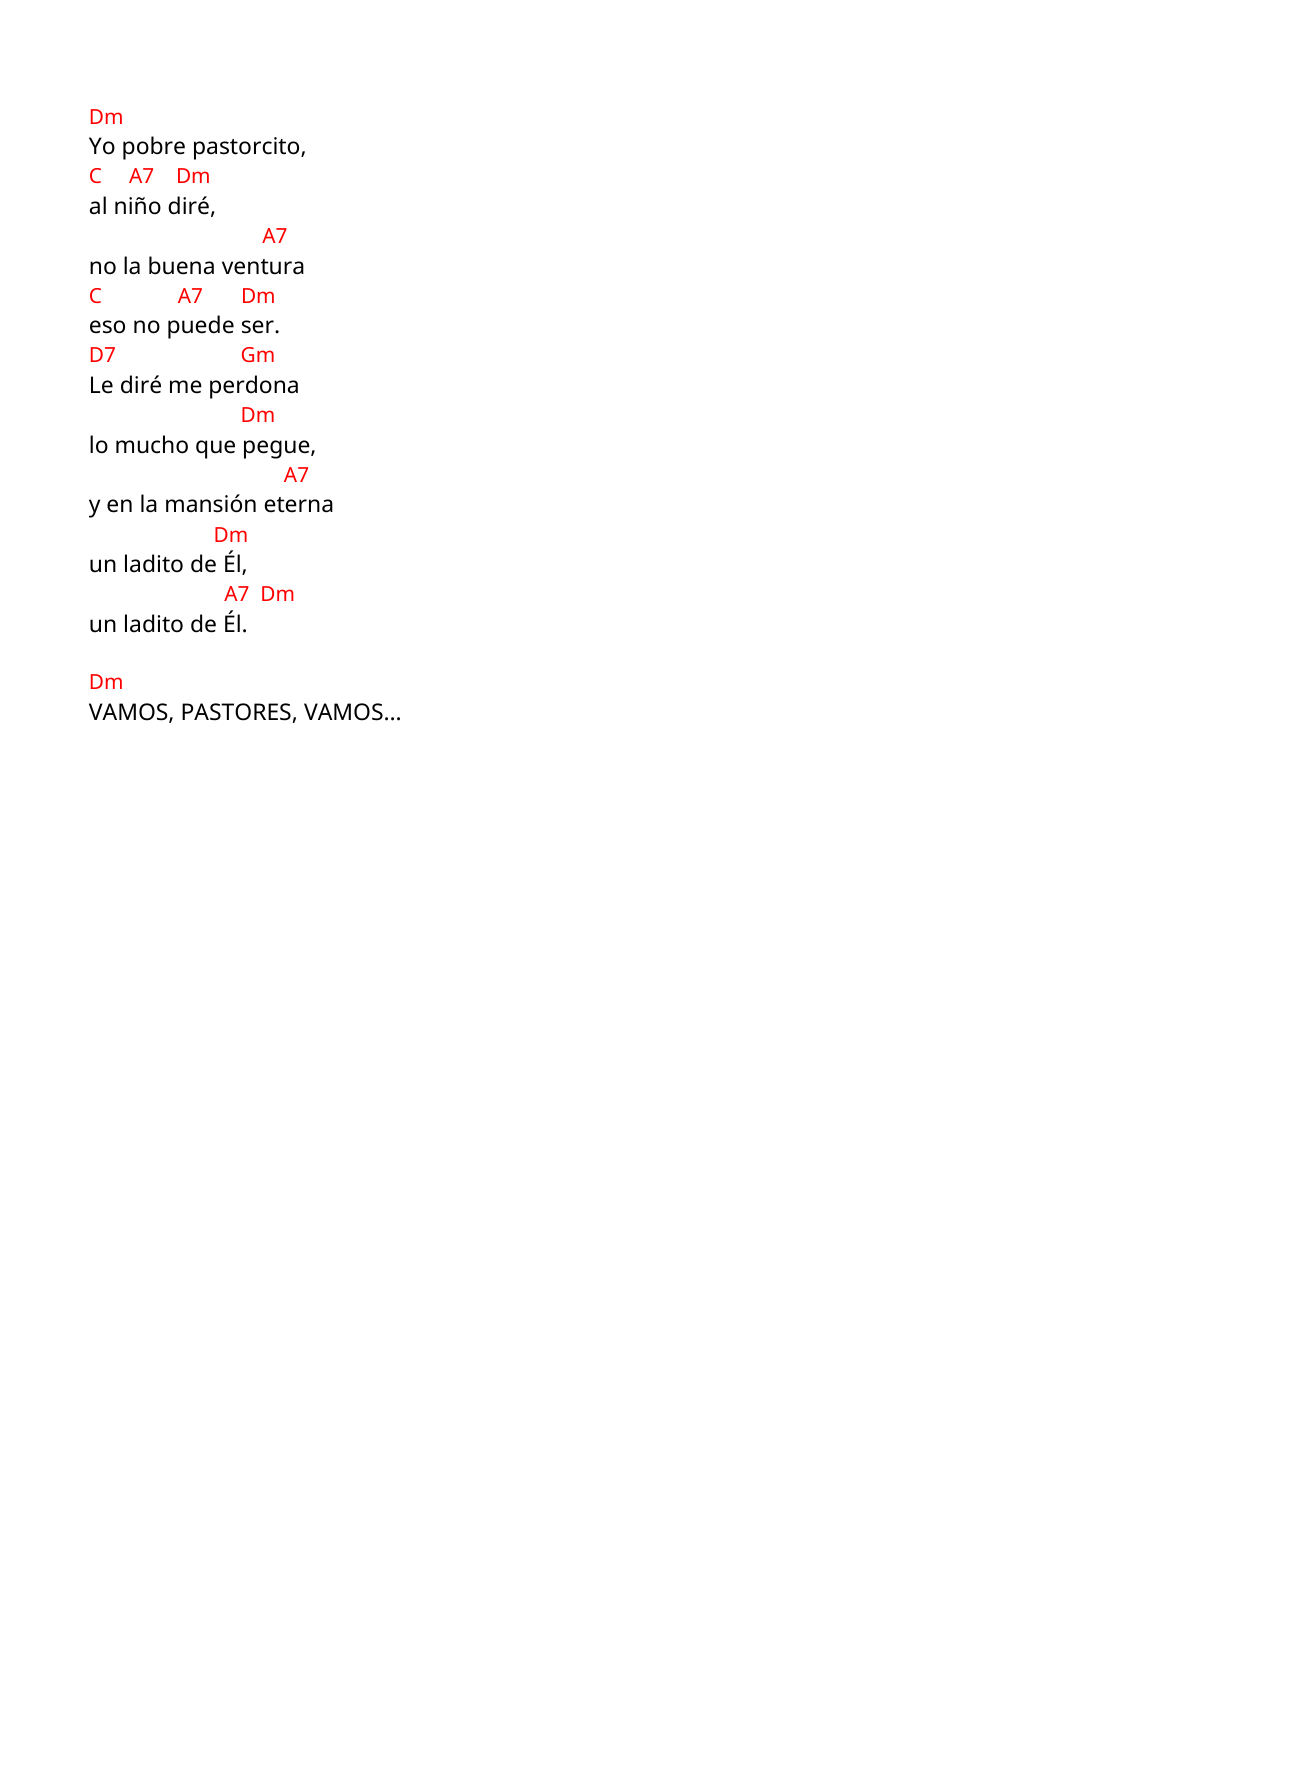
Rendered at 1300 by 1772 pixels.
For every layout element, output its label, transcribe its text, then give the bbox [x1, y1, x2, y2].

text Yo pobre pastorcito, [89, 130, 620, 162]
text y en la mansión eterna [89, 488, 620, 520]
text no la buena ventura [89, 250, 620, 281]
text un ladito de Él. [89, 608, 620, 639]
text Dm [89, 667, 620, 696]
text eso no puede ser. [89, 309, 620, 341]
text D7 Gm [89, 341, 620, 369]
text lo mucho que pegue, [89, 429, 620, 460]
text C A7 Dm [89, 281, 620, 309]
text VAMOS, PASTORES, VAMOS… [89, 696, 620, 727]
text Dm [89, 102, 620, 130]
text C A7 Dm [89, 162, 620, 190]
text Le diré me perdona [89, 369, 620, 400]
text A7 [89, 221, 620, 250]
text A7 Dm [89, 579, 620, 608]
text un ladito de Él, [89, 548, 620, 579]
text Dm [89, 400, 620, 429]
text Dm [89, 520, 620, 548]
text al niño diré, [89, 190, 620, 221]
text A7 [89, 460, 620, 488]
